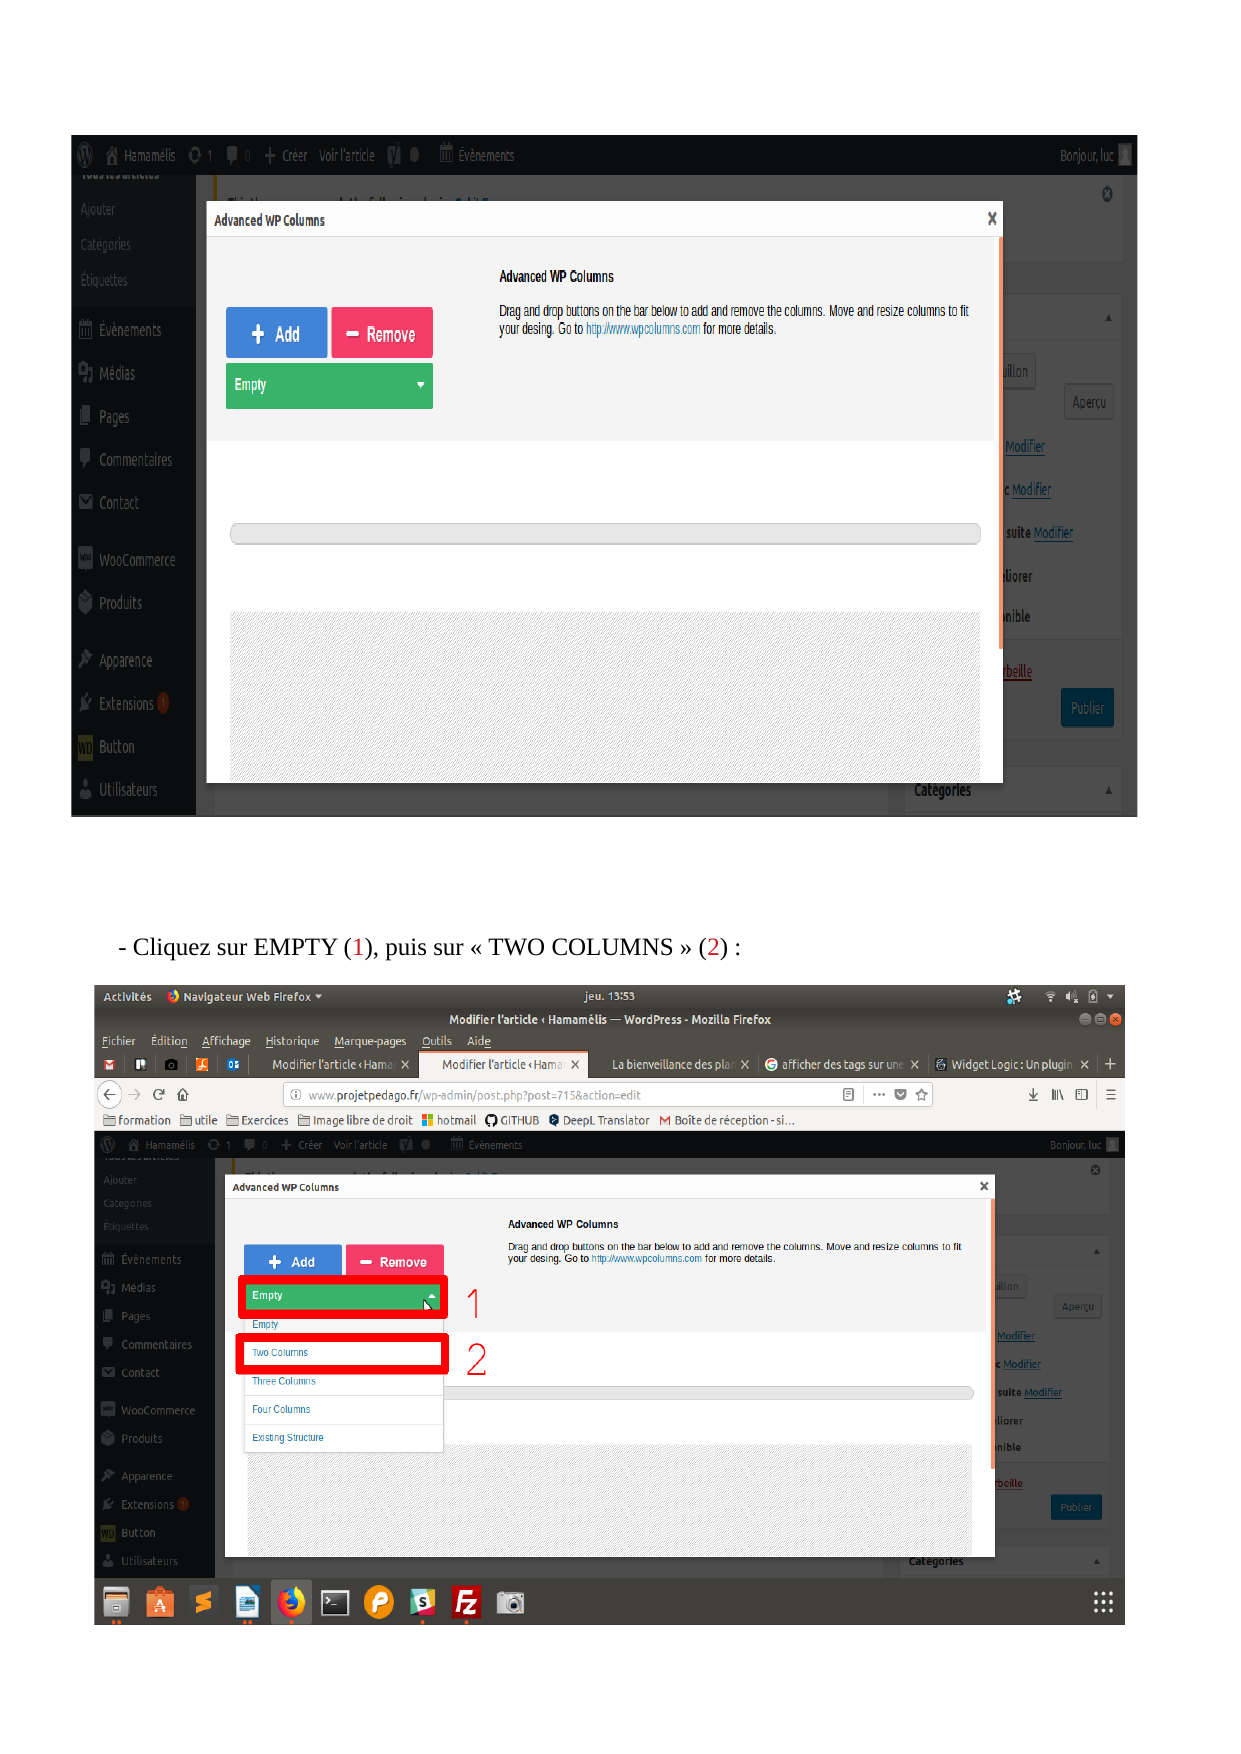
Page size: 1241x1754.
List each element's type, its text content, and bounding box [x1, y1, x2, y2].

picture [71, 135, 1138, 817]
picture [94, 985, 1125, 1625]
text - Cliquez sur EMPTY (1), puis sur « TWO COLUMNS » (2) : [118, 932, 1122, 961]
